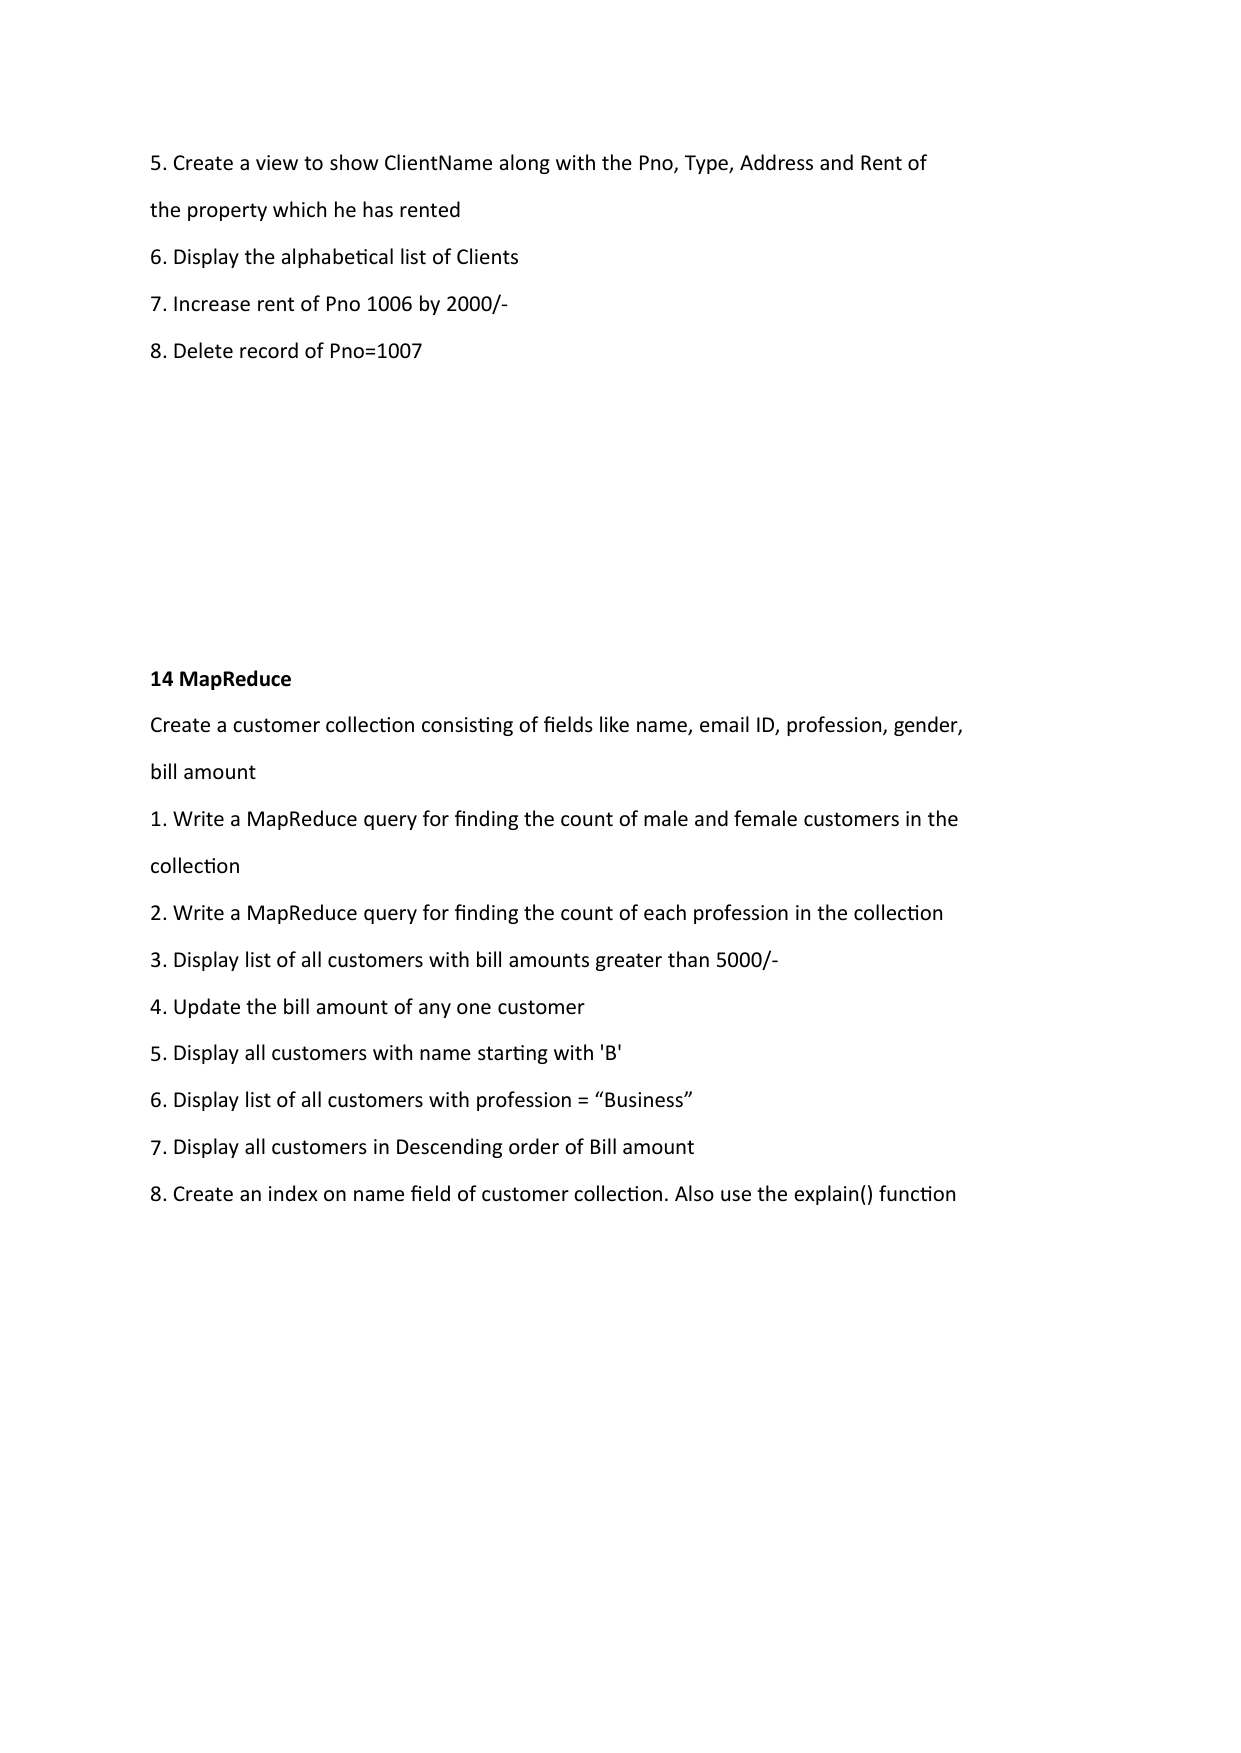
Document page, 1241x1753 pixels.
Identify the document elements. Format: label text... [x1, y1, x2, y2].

text . Create an index on name ﬁeld of customer collecꢁon. Also use the explain() funcꢁon [162, 1179, 981, 1207]
text 3 [150, 945, 162, 973]
text . Update the bill amount of any one customer [162, 992, 967, 1020]
text 5 [150, 148, 162, 176]
text 5 [150, 1038, 187, 1067]
text 8 [150, 1179, 162, 1207]
text 4 [150, 992, 162, 1020]
text . Display all customers with name starꢁng with 'B' [162, 1038, 647, 1066]
text 2 [150, 898, 162, 926]
text 8 [150, 336, 162, 364]
text 1 [150, 804, 162, 832]
text . Display list of all customers with bill amounts greater than 5000/- [162, 945, 967, 973]
text collecꢁon [150, 851, 266, 879]
text . Write a MapReduce query for ﬁnding the count of male and female customers in the [162, 804, 982, 832]
text 6 [150, 242, 162, 270]
text . Create a view to show ClientName along with the Pno, Type, Address and Rent of [162, 148, 949, 176]
text the property which he has rented [150, 195, 486, 223]
text . Delete record of Pno=1007 [162, 336, 543, 364]
text 4 MapReduce [162, 663, 317, 692]
text bill amount [150, 757, 986, 785]
text . Display list of all customers with profession = “Business” [162, 1085, 718, 1113]
text . Display the alphabeꢁcal list of Clients [162, 242, 543, 270]
text 7 [150, 1132, 187, 1161]
text 7 [150, 288, 162, 317]
text 6 [150, 1085, 162, 1113]
text . Write a MapReduce query for ﬁnding the count of each profession in the collecꢁon [162, 898, 967, 926]
text 1 [150, 663, 162, 692]
text . Display all customers in Descending order of Bill amount [162, 1132, 720, 1160]
text . Increase rent of Pno 1006 by 2000/- [162, 288, 543, 317]
text Create a customer collecꢁon consisꢁng of ﬁelds like name, email ID, profession, gender, [150, 710, 986, 738]
